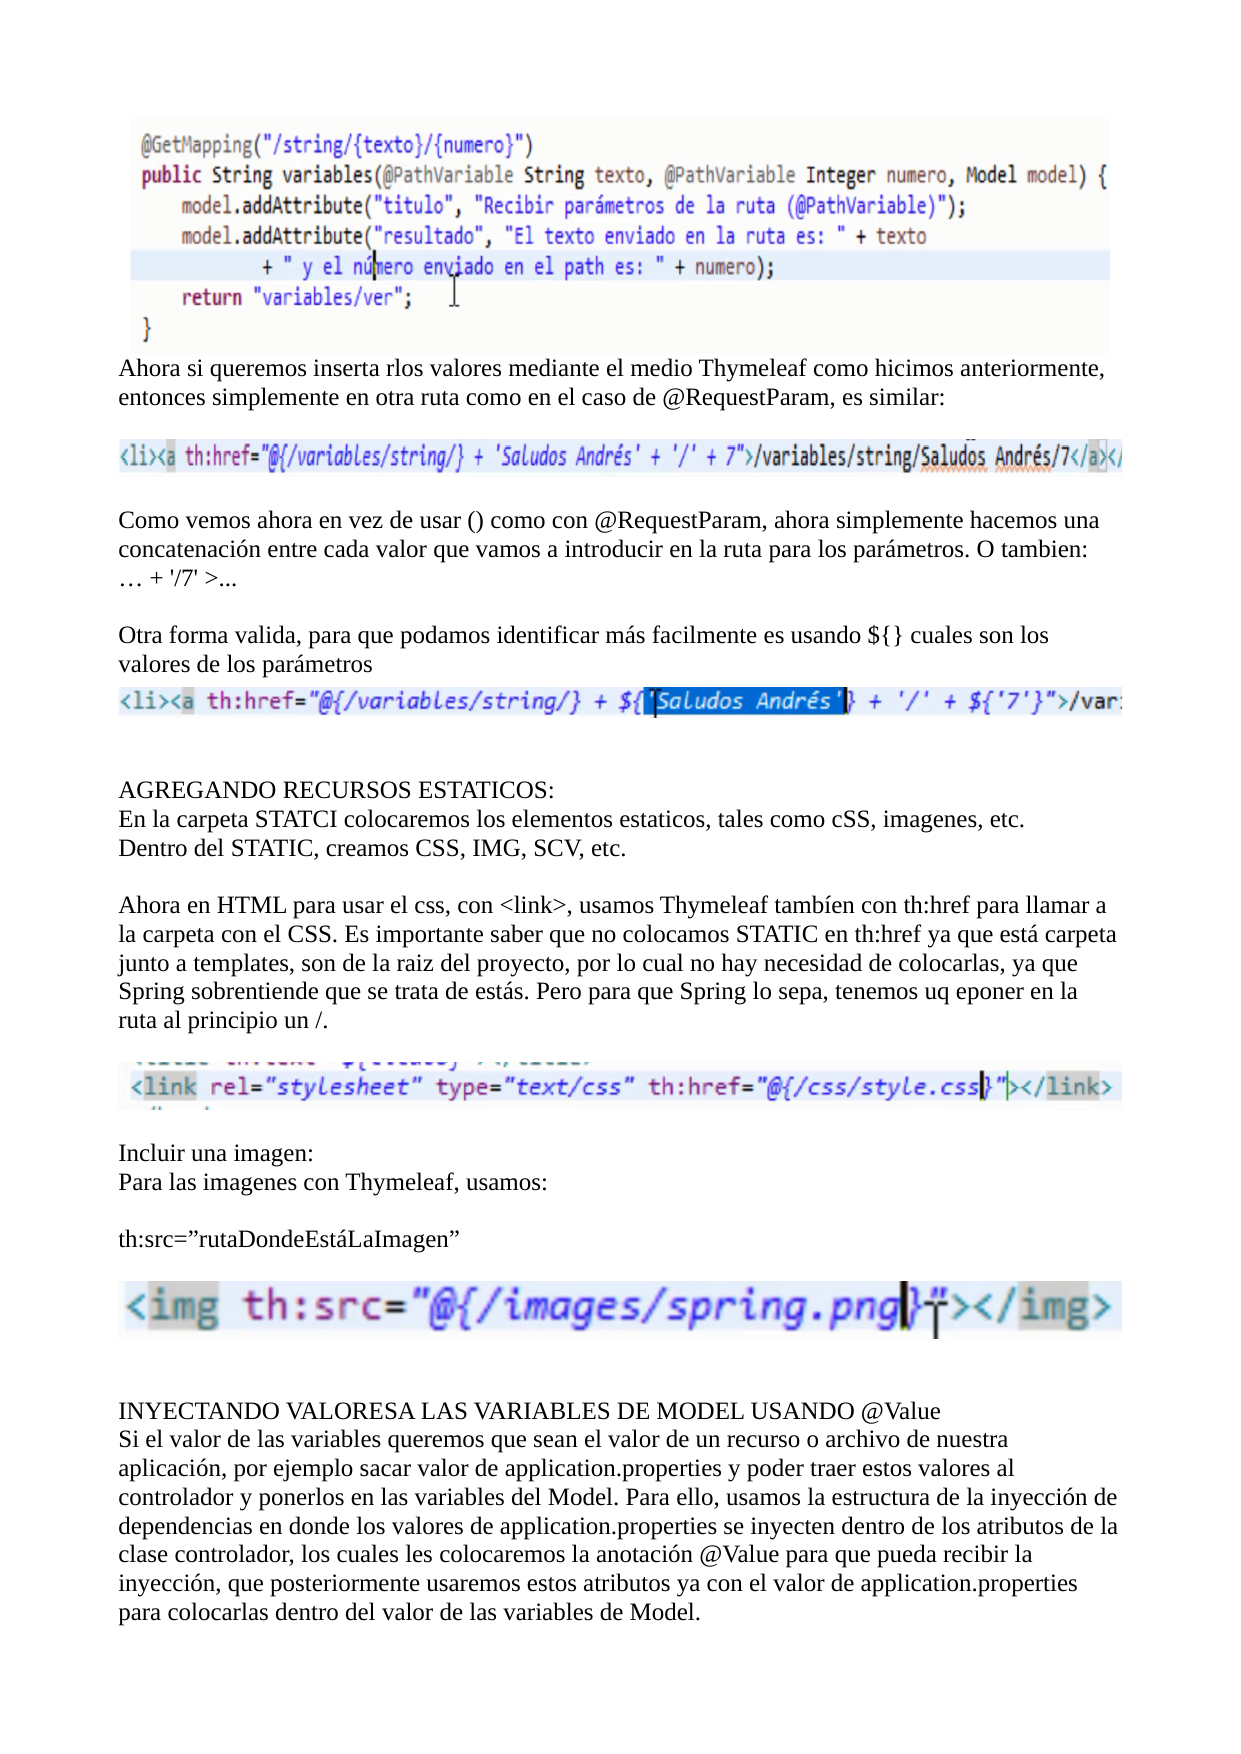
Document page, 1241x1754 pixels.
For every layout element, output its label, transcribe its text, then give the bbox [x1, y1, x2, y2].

text Si el valor de las variables queremos que sean el valor de un recurso o archivo de nuestra aplicación, por ejemplo sacar valor de application.properties y poder traer estos valores al controlador y ponerlos en las variables del Model. Para ello, usamos la estructura de la inyección de dependencias en donde los valores de application.properties se inyecten dentro de los atributos de la clase controlador, los cuales les colocaremos la anotación @Value para que pueda recibir la inyección, que posteriormente usaremos estos atributos ya con el valor de application.properties para colocarlas dentro del valor de las variables de Model. [118, 1424, 1122, 1626]
text Para las imagenes con Thymeleaf, usamos: [118, 1167, 1122, 1195]
text Ahora en HTML para usar el css, con <link>, usamos Thymeleaf tambíen con th:href para llamar a la carpeta con el CSS. Es importante saber que no colocamos STATIC en th:href ya que está carpeta junto a templates, son de la raiz del proyecto, por lo cual no hay necesidad de colocarlas, ya que Spring sobrentiende que se trata de estás. Pero para que Spring lo sepa, tenemos uq eponer en la ruta al principio un /. [118, 890, 1122, 1034]
text INYECTANDO VALORESA LAS VARIABLES DE MODEL USANDO @Value [118, 1396, 1122, 1424]
text Otra forma valida, para que podamos identificar más facilmente es usando ${} cuales son los valores de los parámetros [118, 621, 1122, 678]
text AGREGANDO RECURSOS ESTATICOS: [118, 775, 1122, 804]
text Ahora si queremos inserta rlos valores mediante el medio Thymeleaf como hicimos anteriormente, entonces simplemente en otra ruta como en el caso de @RequestParam, es similar: [118, 118, 1122, 411]
text … + '/7' >... [118, 563, 1122, 592]
text Incluir una imagen: [118, 1138, 1122, 1167]
text Dentro del STATIC, creamos CSS, IMG, SCV, etc. [118, 833, 1122, 861]
text th:src=”rutaDondeEstáLaImagen” [118, 1224, 1122, 1253]
text En la carpeta STATCI colocaremos los elementos estaticos, tales como cSS, imagenes, etc. [118, 804, 1122, 833]
text Como vemos ahora en vez de usar () como con @RequestParam, ahora simplemente hacemos una concatenación entre cada valor que vamos a introducir en la ruta para los parámetros. O tambien: [118, 506, 1122, 563]
